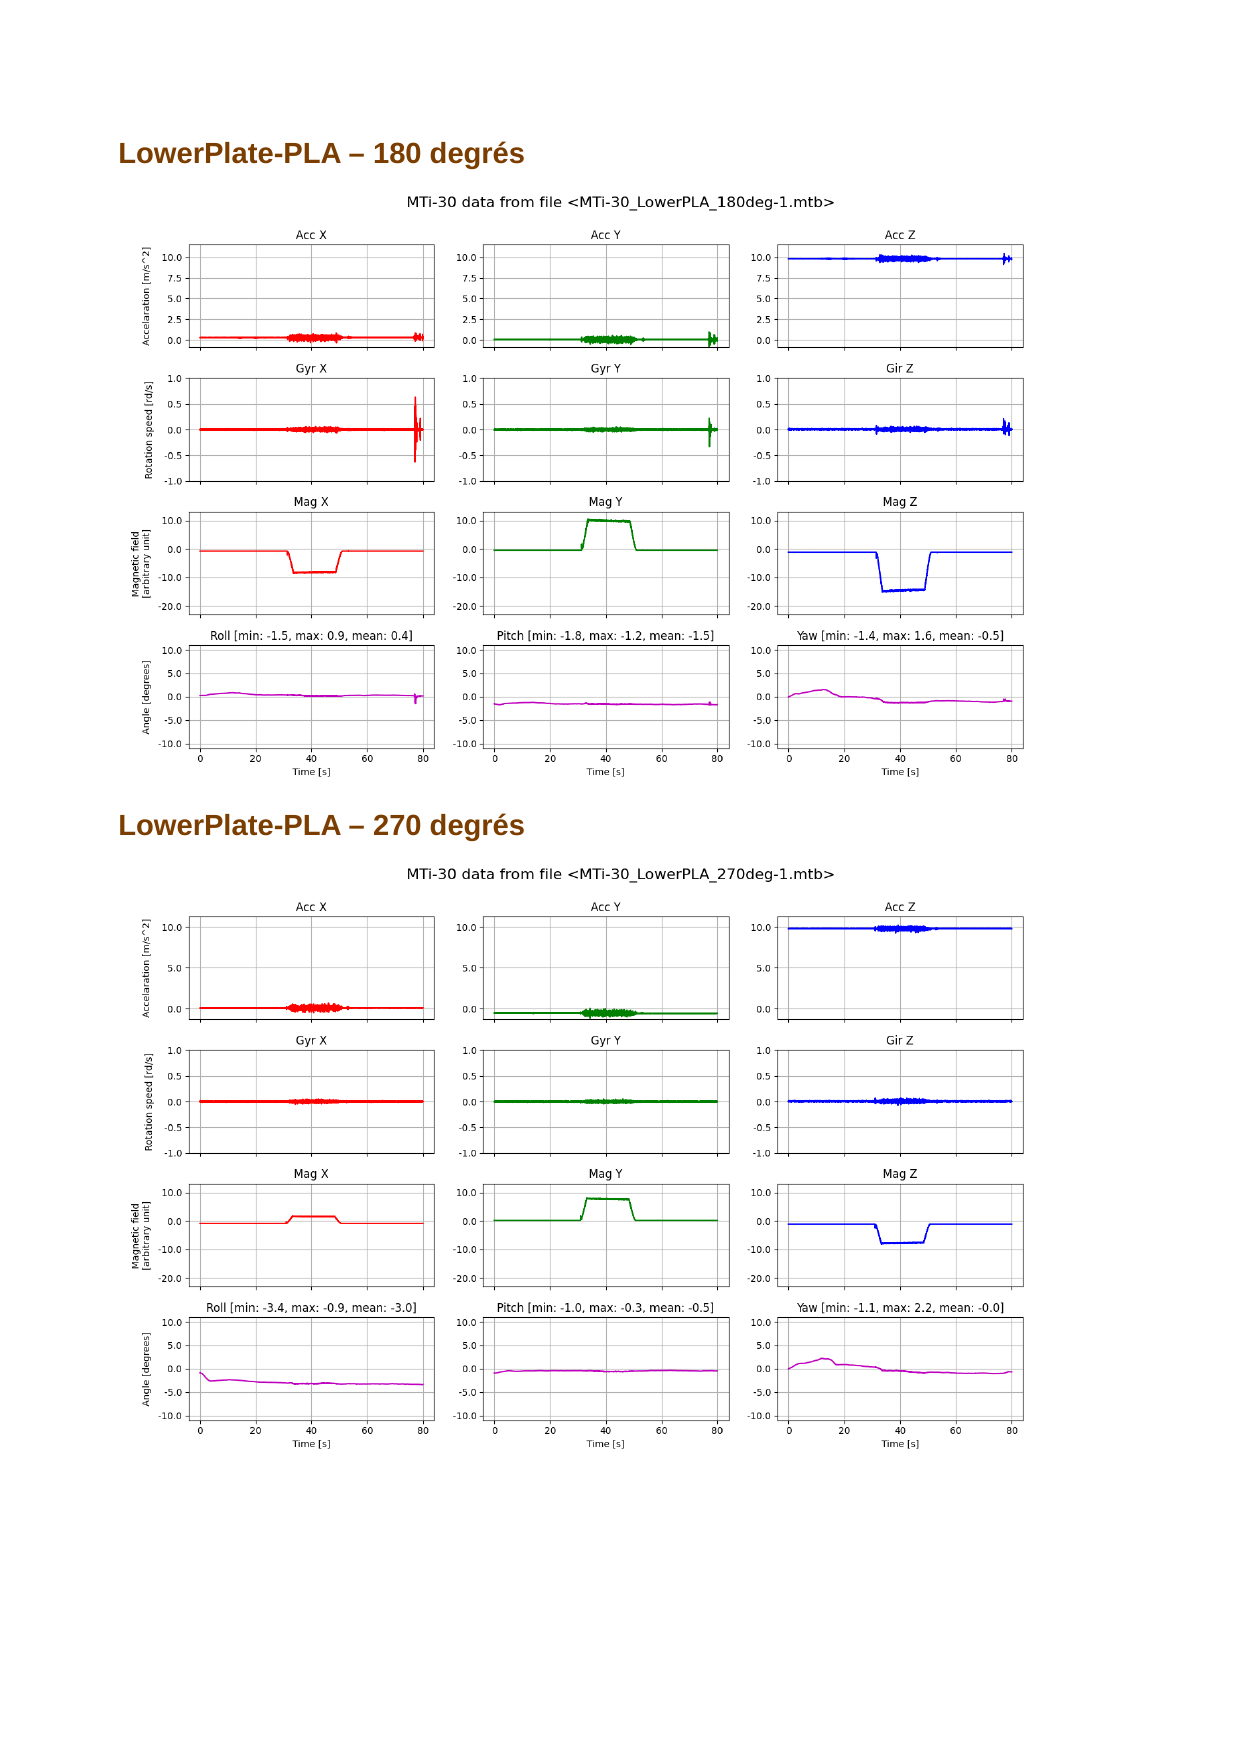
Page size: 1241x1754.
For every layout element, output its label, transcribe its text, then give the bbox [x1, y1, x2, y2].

picture [118, 856, 1123, 1459]
subtitle LowerPlate-PLA – 270 degrés [118, 808, 1122, 842]
subtitle LowerPlate-PLA – 180 degrés [118, 136, 1122, 169]
picture [118, 184, 1123, 787]
